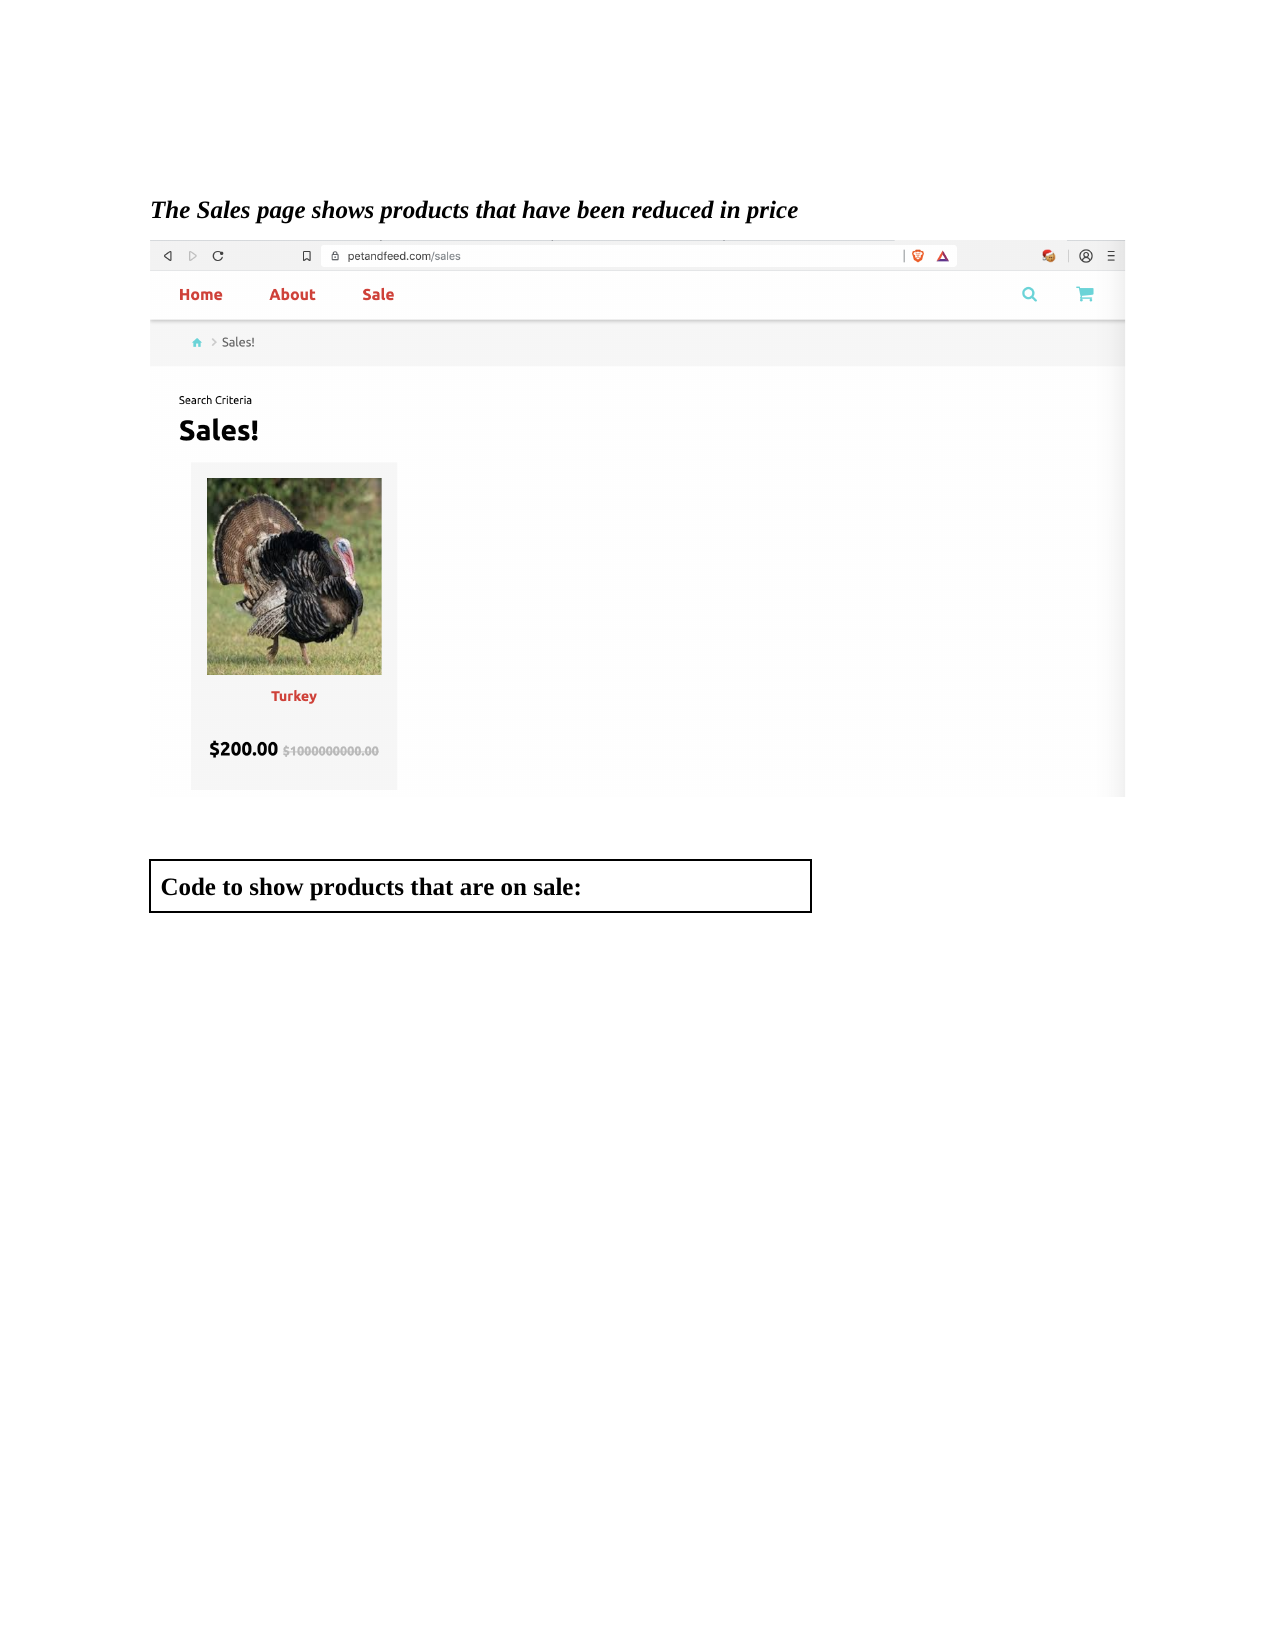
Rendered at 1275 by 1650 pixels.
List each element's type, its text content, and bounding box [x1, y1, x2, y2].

table_header Code to show products that are on sale: [151, 861, 810, 911]
text The Sales page shows products that have been reduced in price [150, 195, 1125, 224]
picture [150, 240, 1125, 797]
